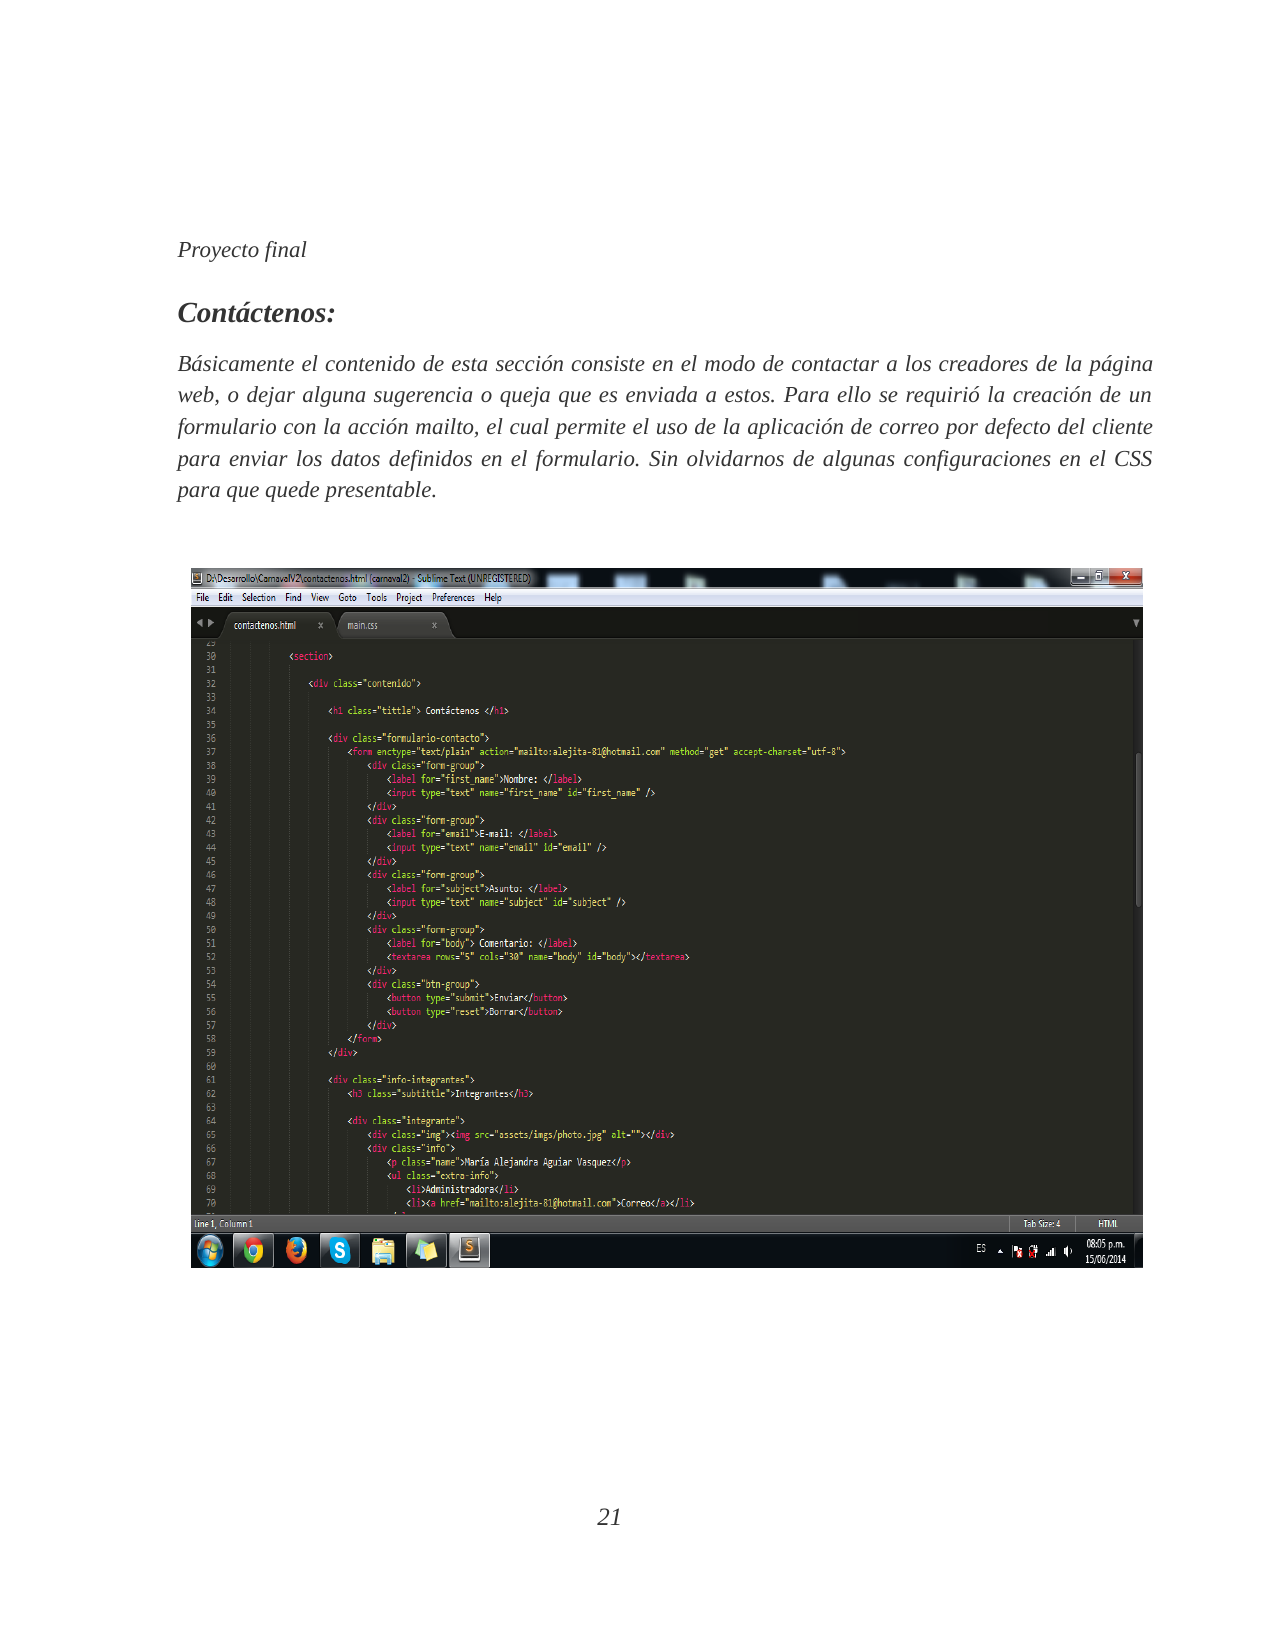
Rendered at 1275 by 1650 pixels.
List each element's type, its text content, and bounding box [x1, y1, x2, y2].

text Contáctenos: [177, 295, 1157, 329]
picture [191, 568, 1143, 1268]
text Básicamente el contenido de esta sección consiste en el modo de contactar a los creadores de la página web, o dejar alguna sugerencia o queja que es enviada a estos. Para ello se requirió la creación de un formulario con la acción mailto, el cual permite el uso de la aplicación de correo por defecto del cliente para enviar los datos definidos en el formulario. Sin olvidarnos de algunas configuraciones en el CSS para que quede presentable. [177, 350, 1157, 503]
